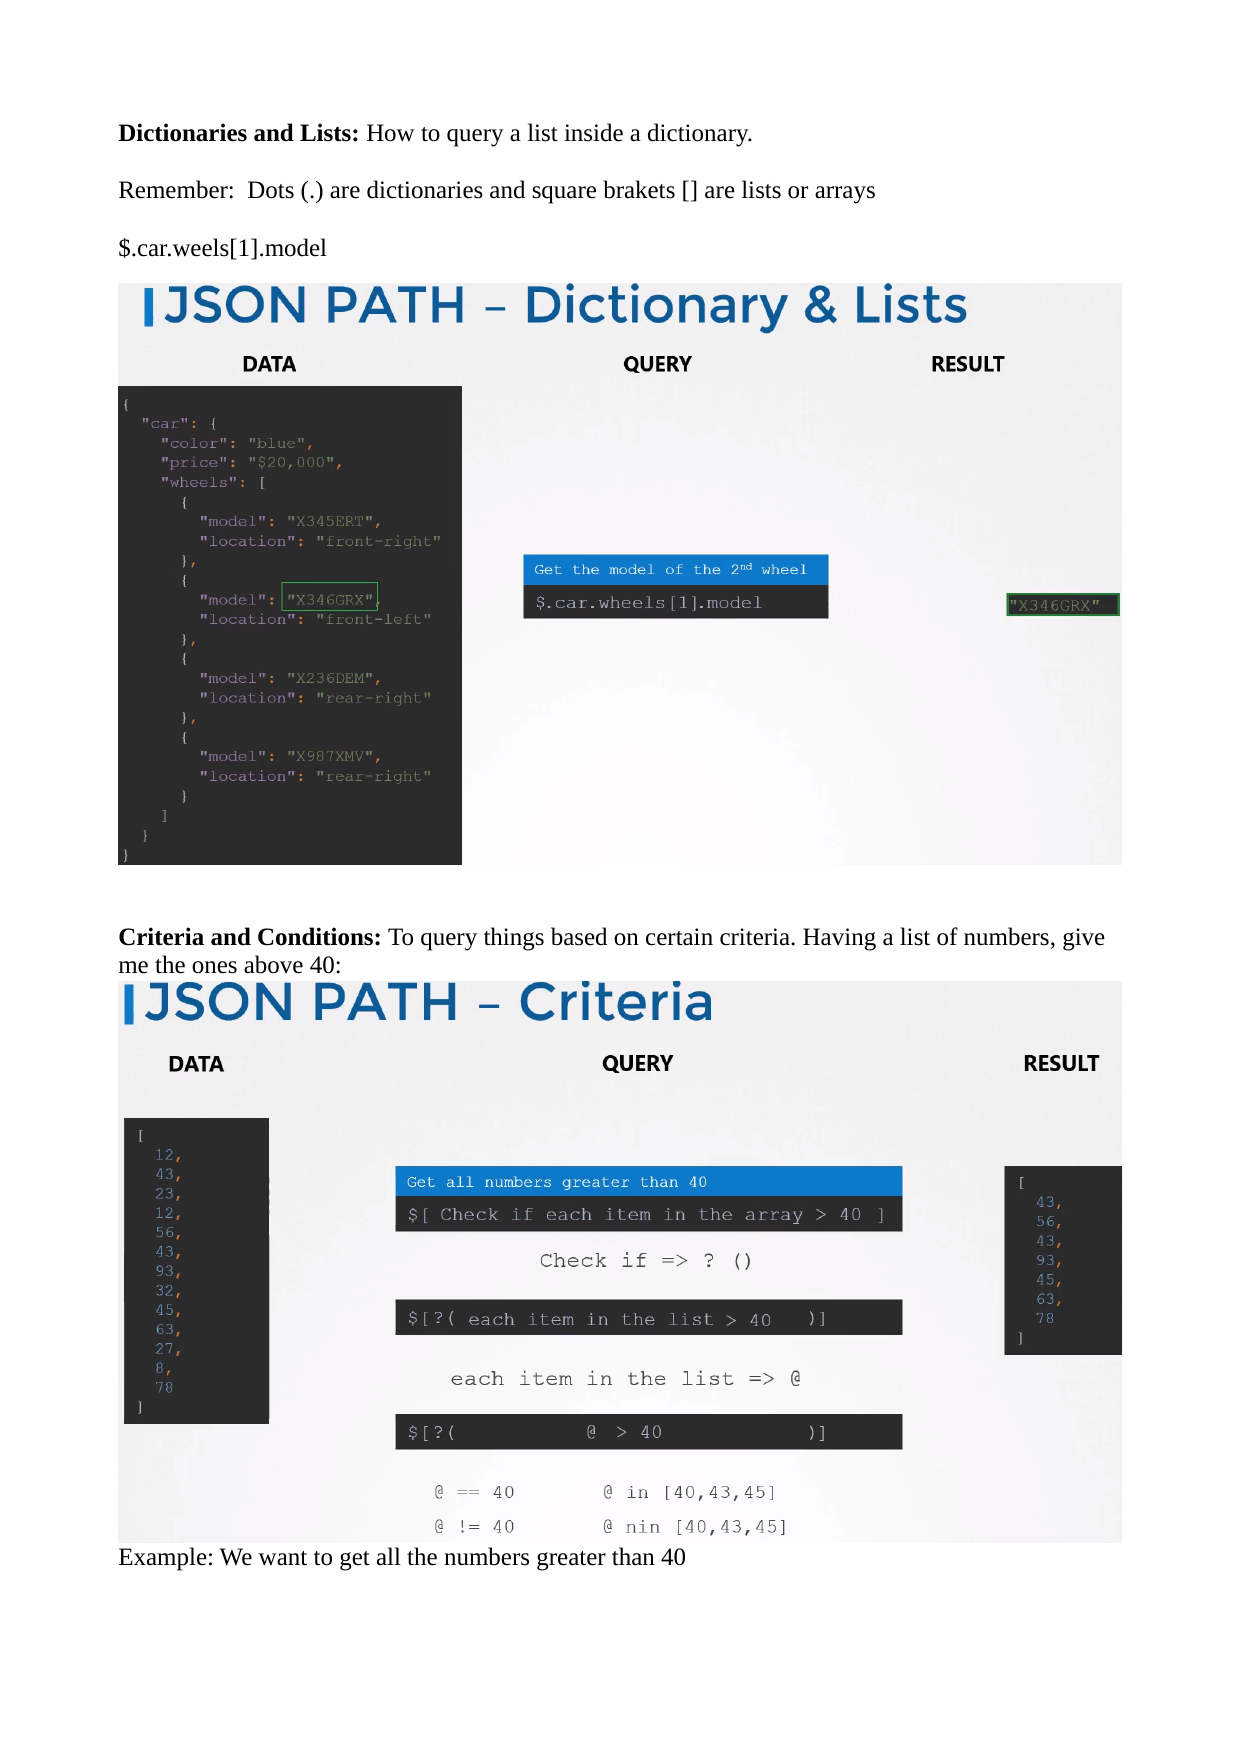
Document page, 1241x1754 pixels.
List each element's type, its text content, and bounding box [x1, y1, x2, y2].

text Dictionaries and Lists: How to query a list inside a dictionary. [118, 118, 1122, 147]
text Remember: Dots (.) are dictionaries and square brakets [] are lists or arrays [118, 176, 1122, 204]
text Example: We want to get all the numbers greater than 40 [118, 1543, 1122, 1571]
text $.car.weels[1].model [118, 233, 1122, 262]
picture [118, 981, 1123, 1543]
text Criteria and Conditions: To query things based on certain criteria. Having a list of numbers, give me the ones above 40: [118, 922, 1122, 979]
picture [118, 283, 1123, 865]
